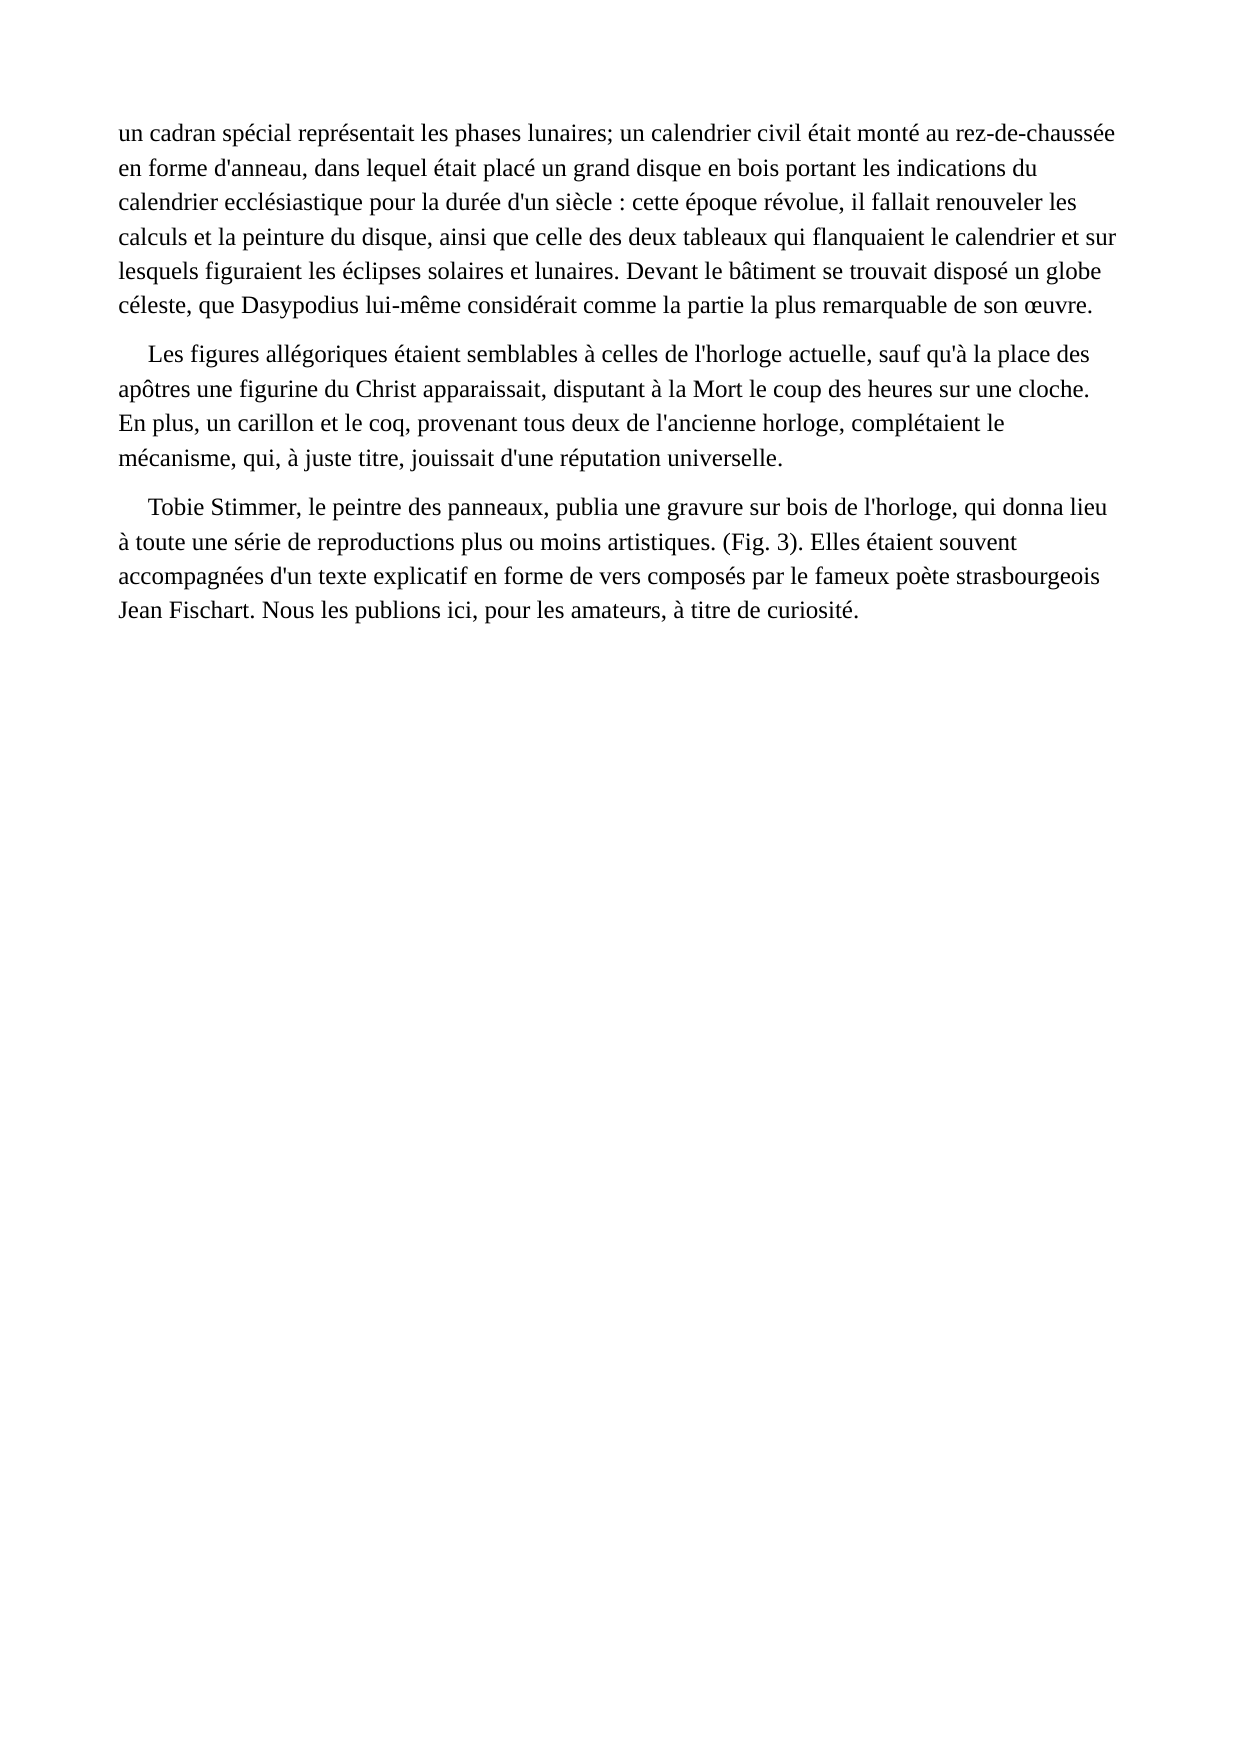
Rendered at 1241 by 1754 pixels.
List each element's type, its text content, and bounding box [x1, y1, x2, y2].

text un cadran spécial représentait les phases lunaires; un calendrier civil était monté au rez-de-chaussée en forme d'anneau, dans lequel était placé un grand disque en bois portant les indications du calendrier ecclésiastique pour la durée d'un siècle : cette époque révolue, il fallait renouveler les calculs et la peinture du disque, ainsi que celle des deux tableaux qui flanquaient le calendrier et sur lesquels figuraient les éclipses solaires et lunaires. Devant le bâtiment se trouvait disposé un globe céleste, que Dasypodius lui-même considérait comme la partie la plus remarquable de son œuvre. [118, 118, 1122, 319]
text Les figures allégoriques étaient semblables à celles de l'horloge actuelle, sauf qu'à la place des apôtres une figurine du Christ apparaissait, disputant à la Mort le coup des heures sur une cloche. En plus, un carillon et le coq, provenant tous deux de l'ancienne horloge, complétaient le mécanisme, qui, à juste titre, jouissait d'une réputation universelle. [118, 339, 1122, 472]
text Tobie Stimmer, le peintre des panneaux, publia une gravure sur bois de l'horloge, qui donna lieu à toute une série de reproductions plus ou moins artistiques. (Fig. 3). Elles étaient souvent accompagnées d'un texte explicatif en forme de vers composés par le fameux poète strasbourgeois Jean Fischart. Nous les publions ici, pour les amateurs, à titre de curiosité. [118, 492, 1122, 624]
